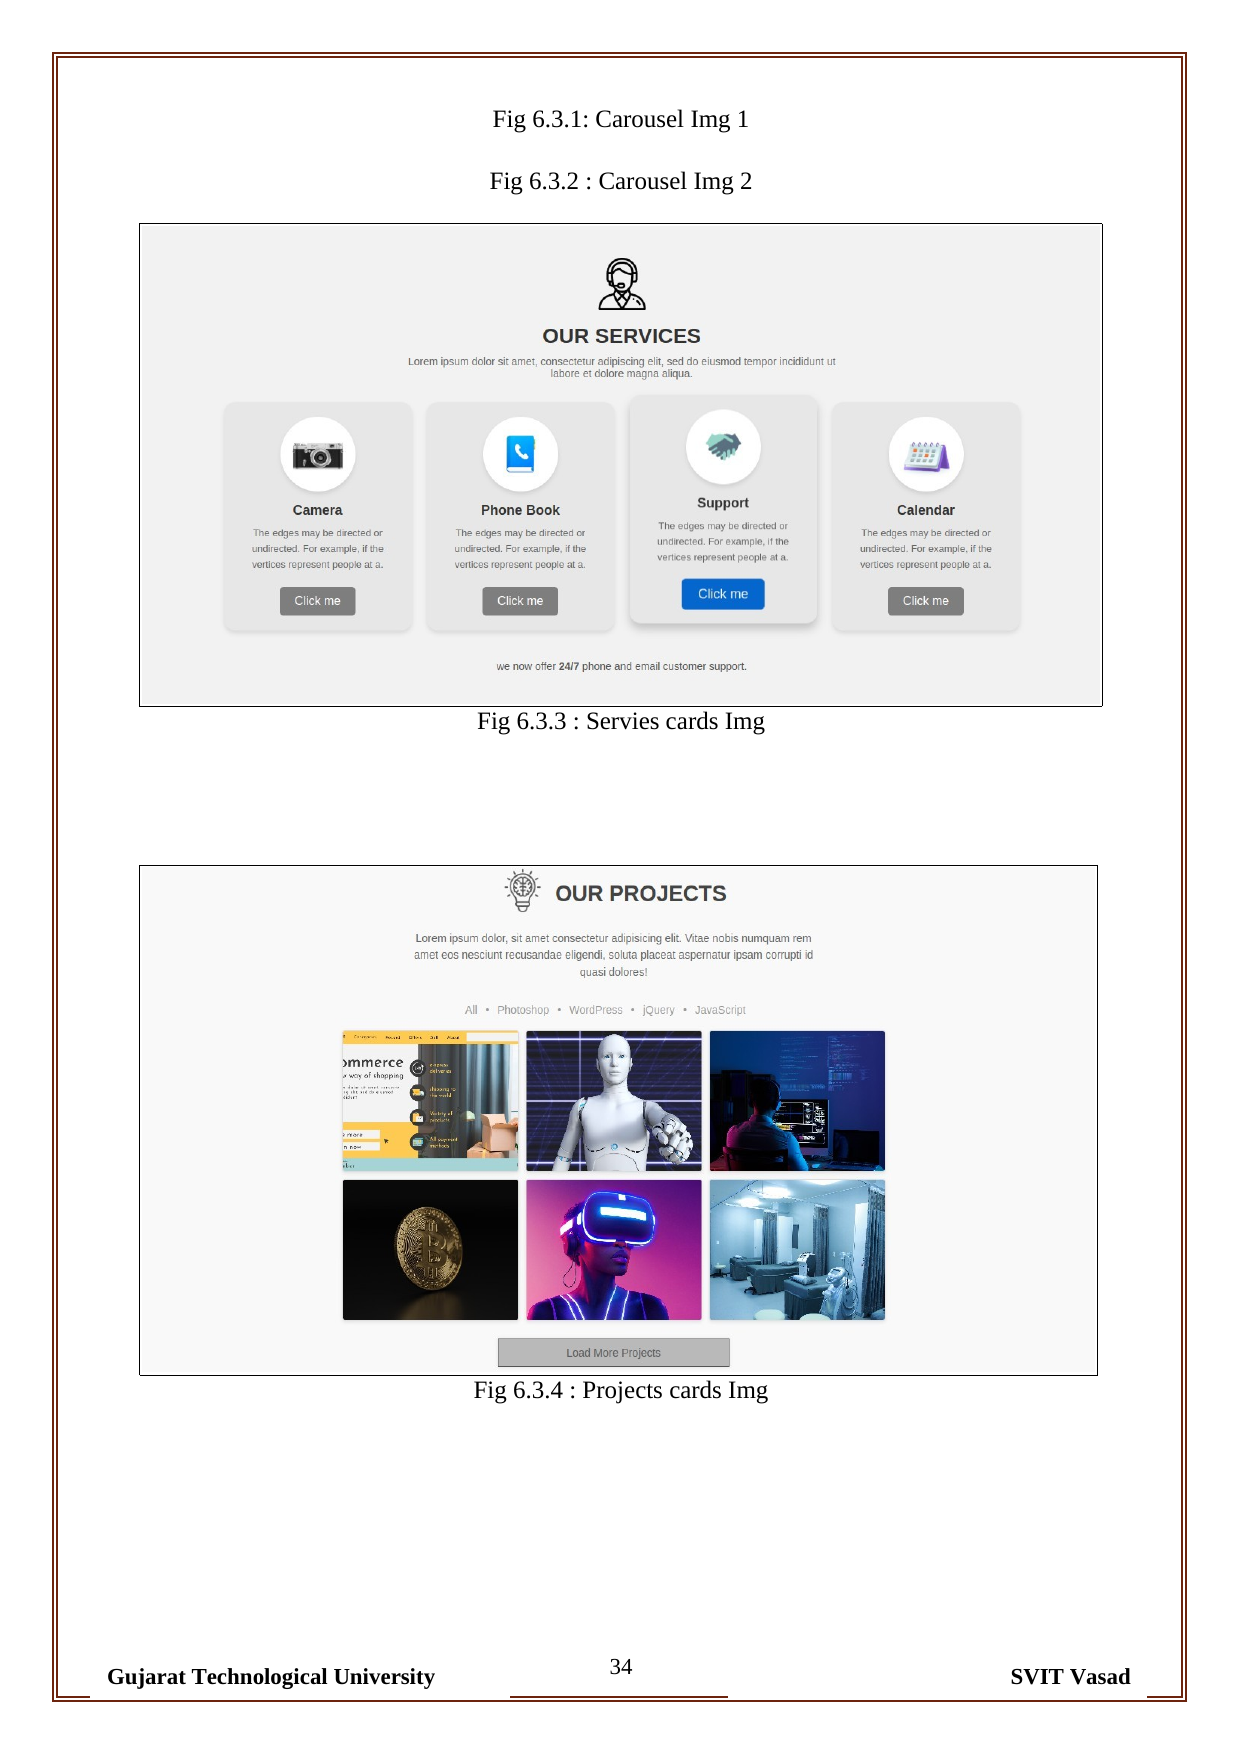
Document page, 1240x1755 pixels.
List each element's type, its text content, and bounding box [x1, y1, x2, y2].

text Fig 6.3.2 : Carousel Img 2 [139, 166, 1102, 223]
text Fig 6.3.4 : Projects cards Img [139, 848, 1102, 1433]
picture [142, 226, 1100, 704]
text Fig 6.3.1: Carousel Img 1 [139, 75, 1102, 132]
picture [142, 867, 1095, 1372]
text Fig 6.3.3 : Servies cards Img [139, 707, 1102, 848]
